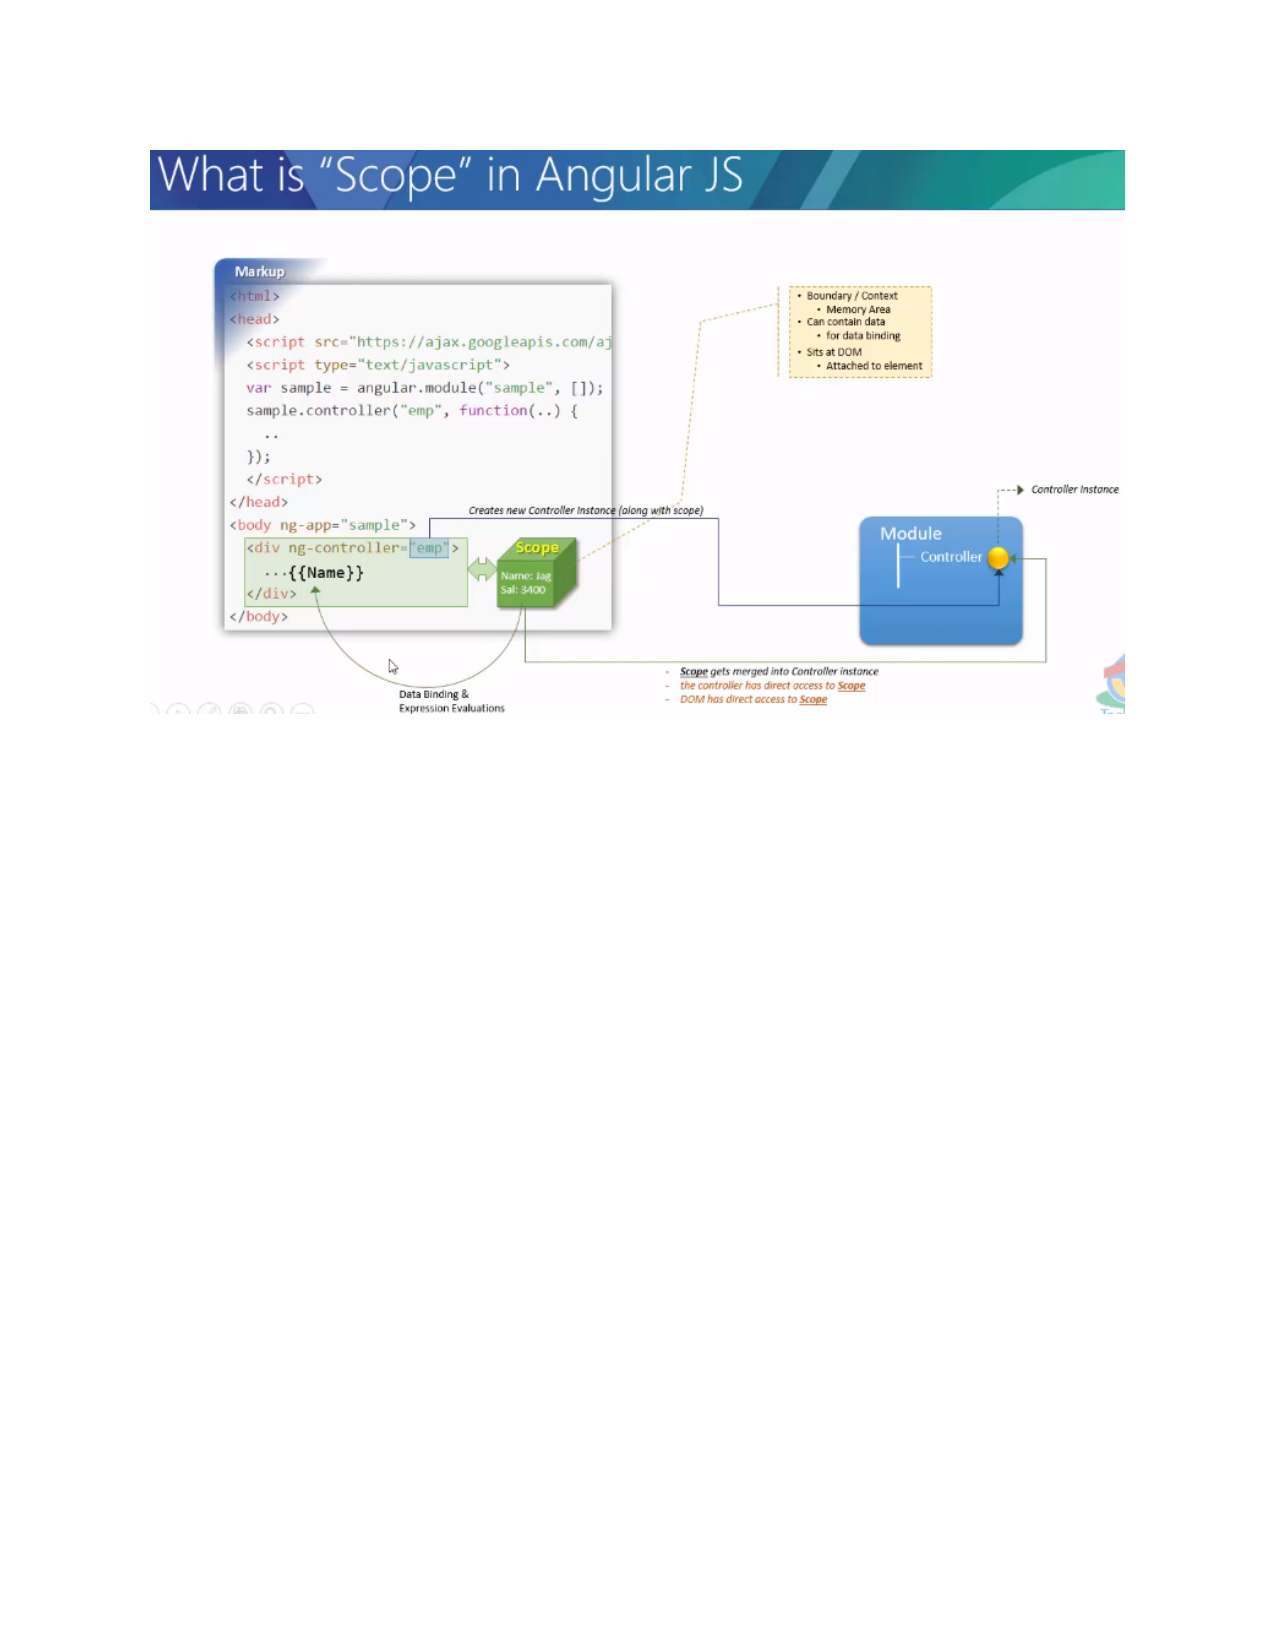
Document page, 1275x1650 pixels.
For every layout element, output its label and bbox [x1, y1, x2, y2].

picture [150, 150, 1125, 714]
